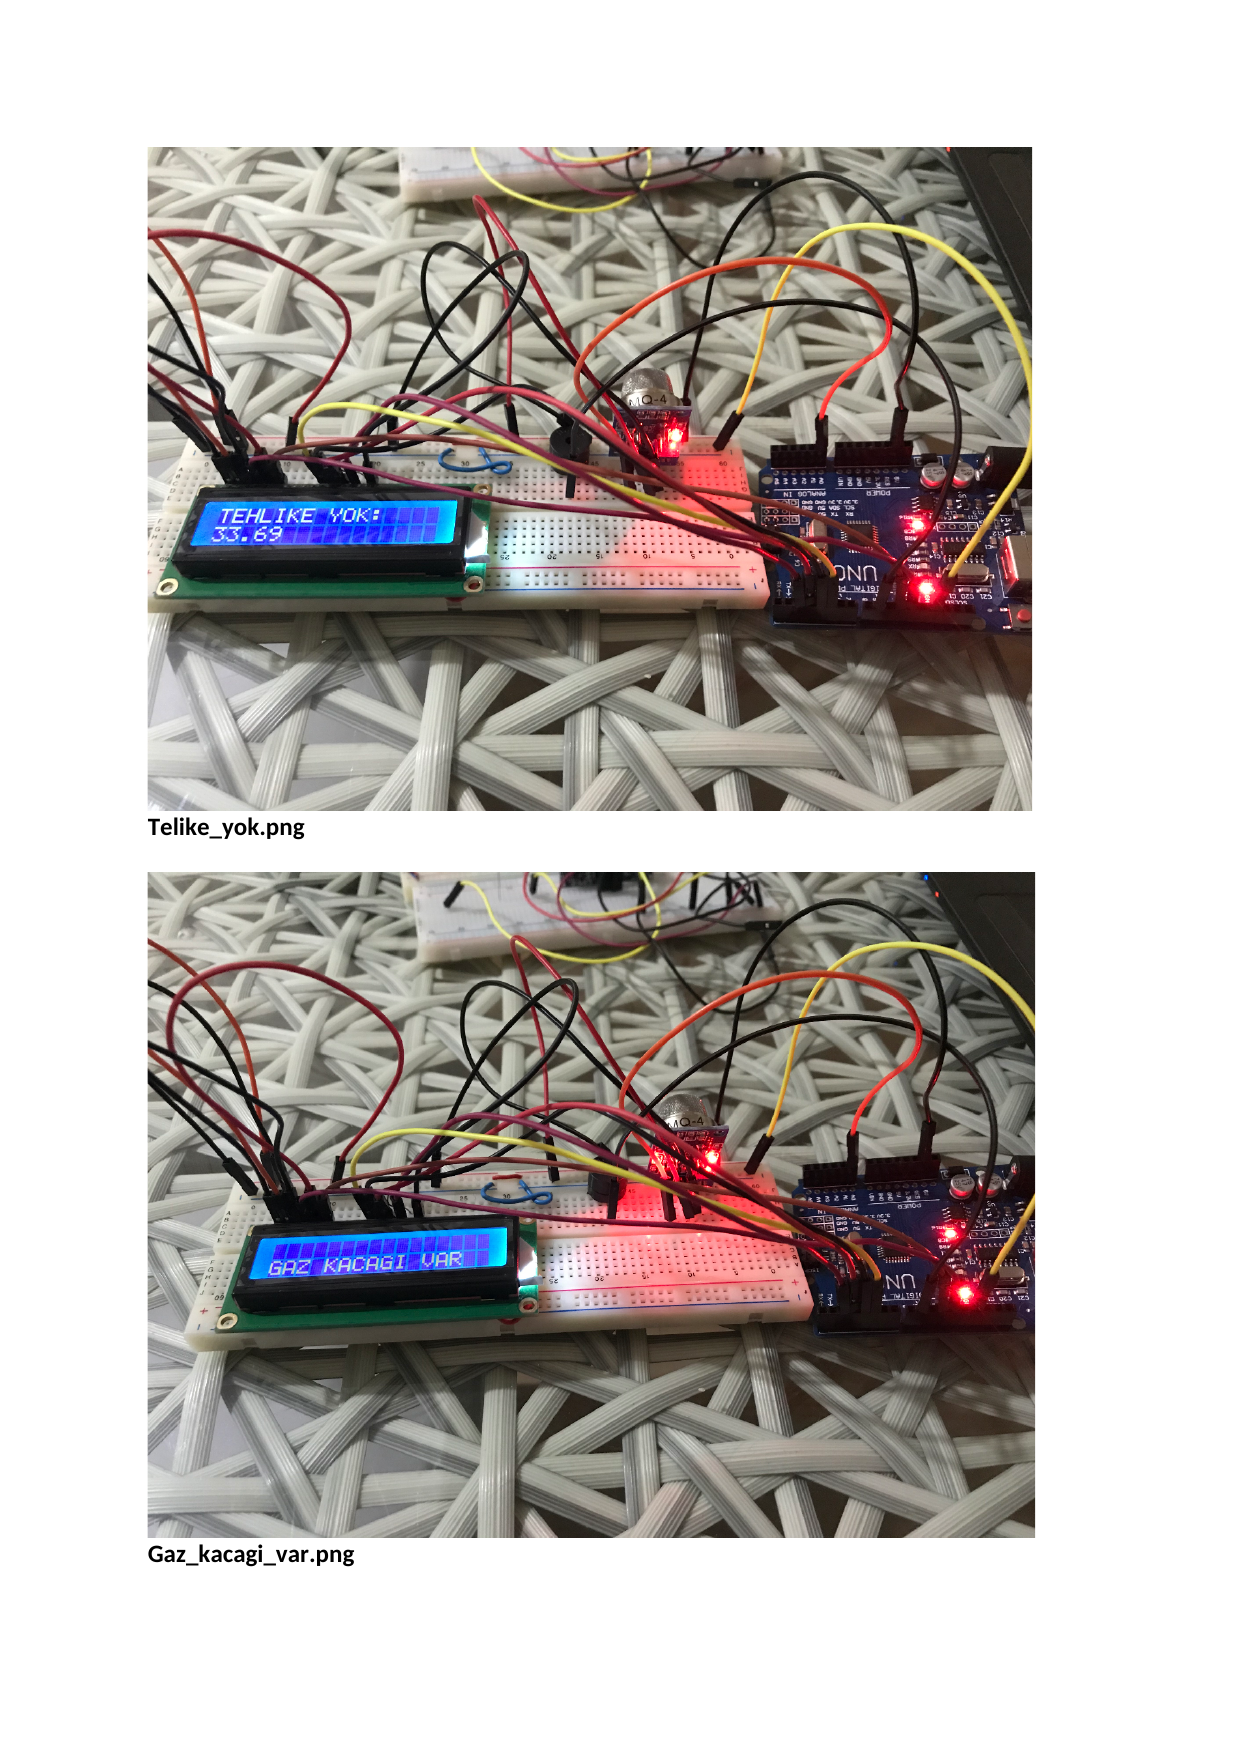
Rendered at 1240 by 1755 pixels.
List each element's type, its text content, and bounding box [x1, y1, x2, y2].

text Telike_yok.png [148, 811, 1092, 842]
text Gaz_kacagi_var.png [148, 1538, 1092, 1568]
